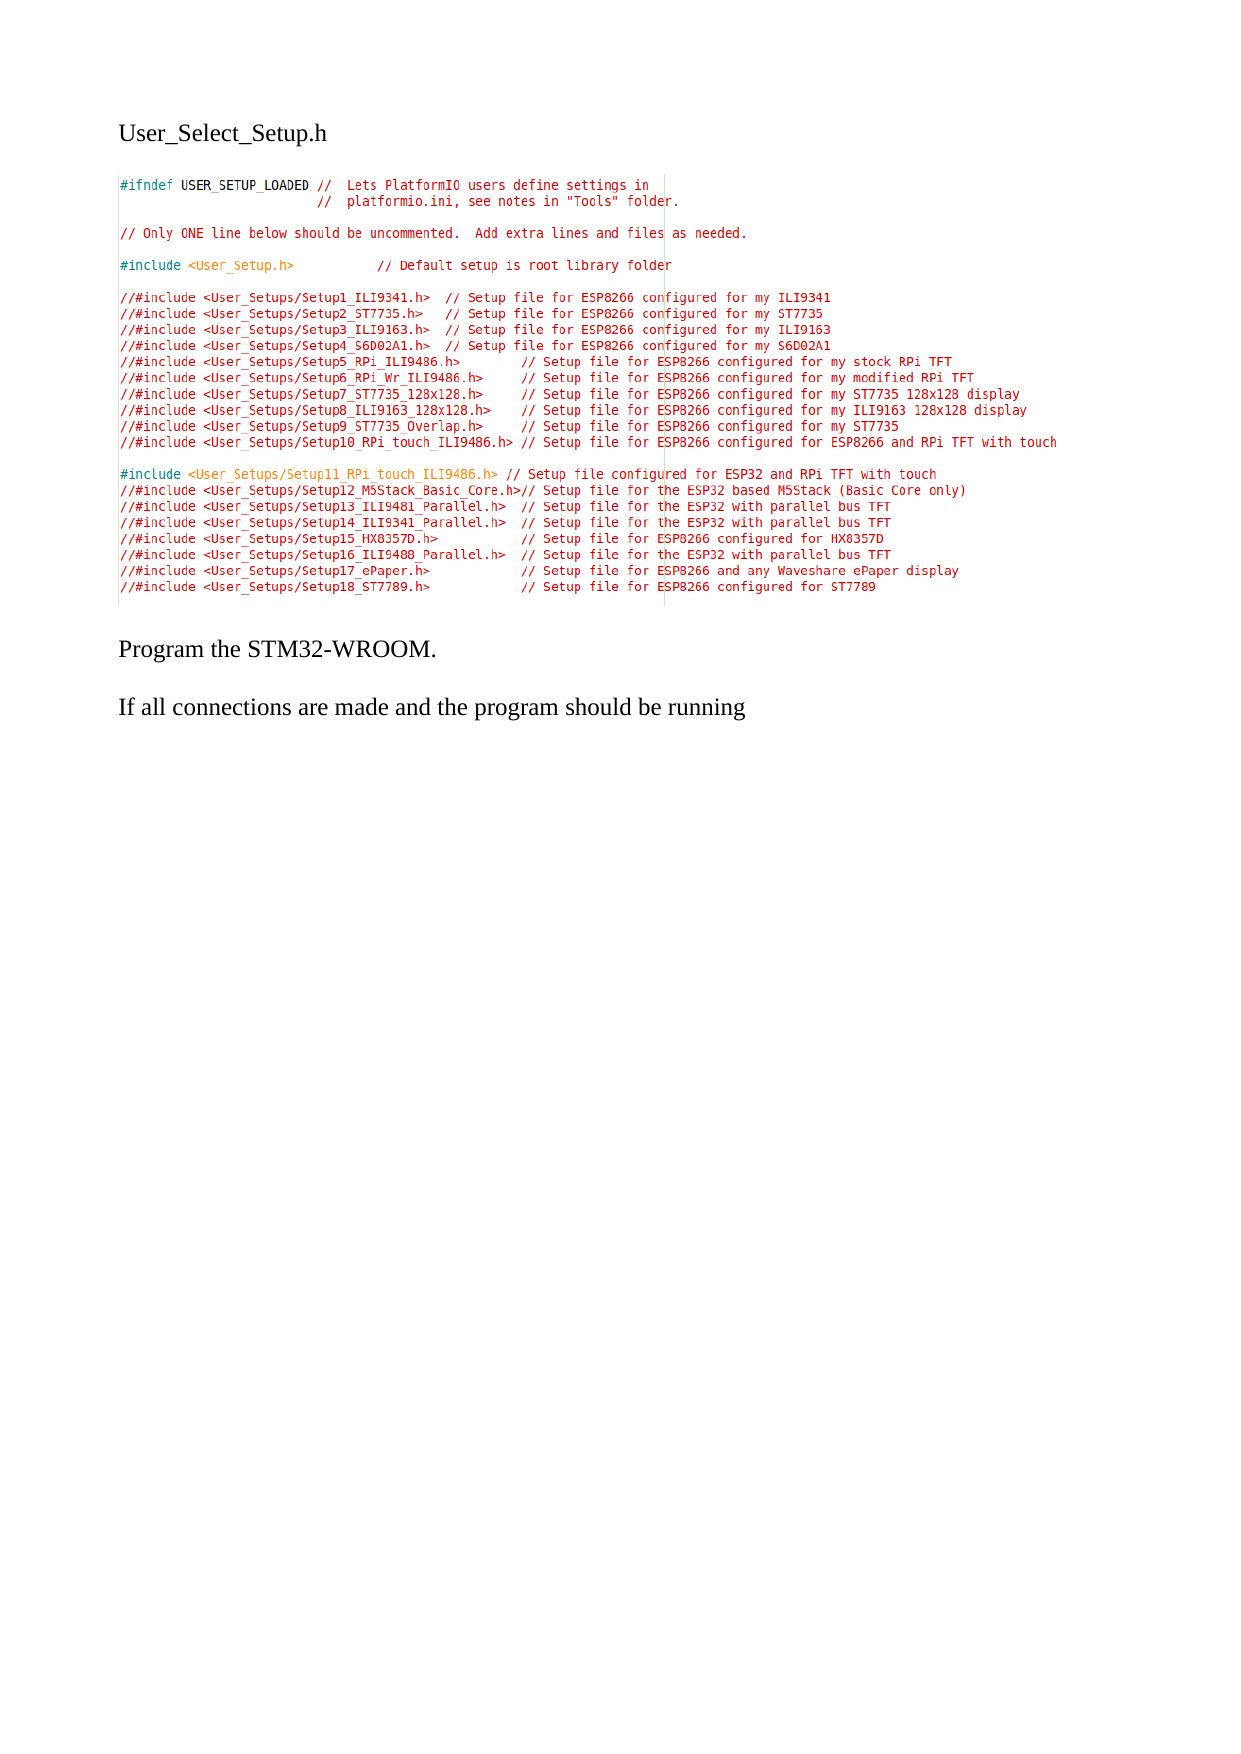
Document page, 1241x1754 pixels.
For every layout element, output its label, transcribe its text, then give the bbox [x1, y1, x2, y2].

picture [118, 175, 1123, 606]
text If all connections are made and the program should be running [118, 692, 1122, 721]
text Program the STM32-WROOM. [118, 634, 1122, 663]
text User_Select_Setup.h [118, 118, 1122, 147]
